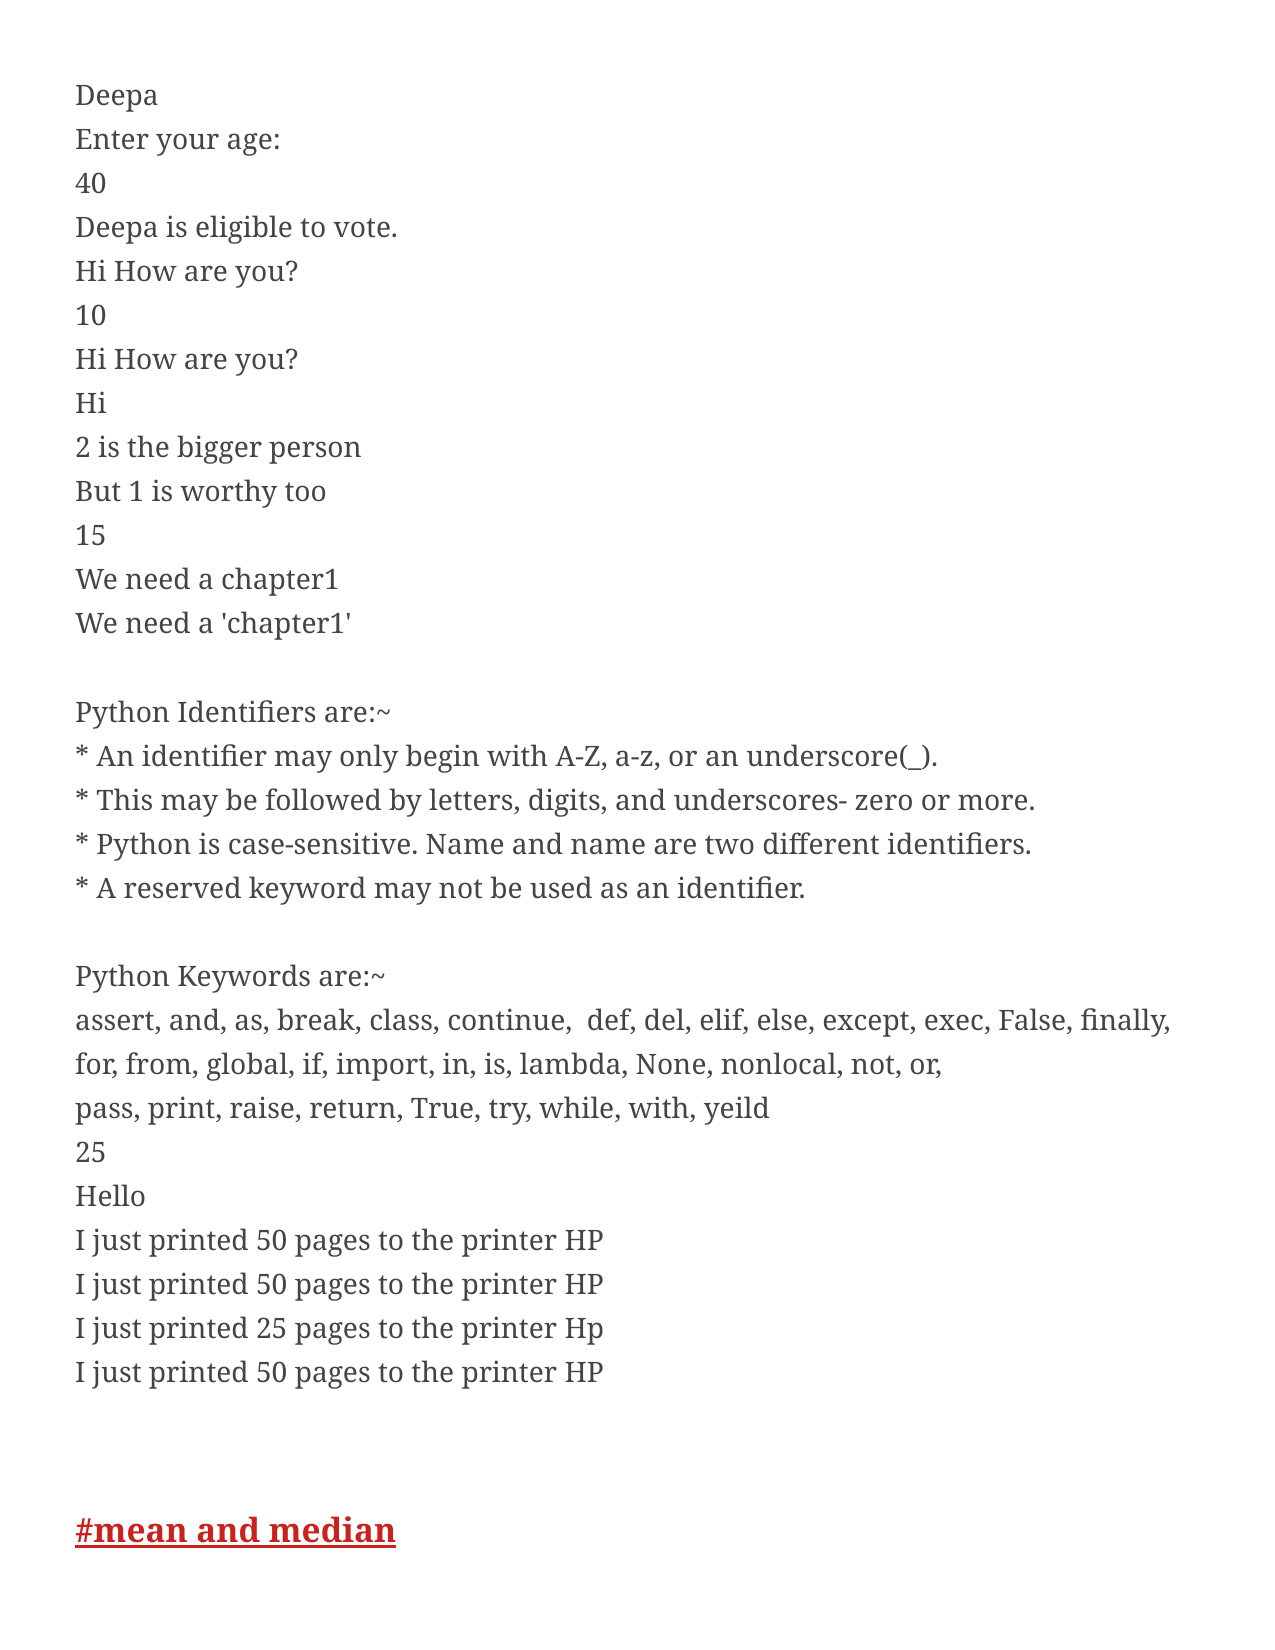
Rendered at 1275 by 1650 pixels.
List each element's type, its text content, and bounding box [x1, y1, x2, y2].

text #mean and median [75, 1507, 1200, 1552]
text Deepa Enter your age: 40 Deepa is eligible to vote. Hi How are you? 10 Hi How are you? Hi 2 is the bigger person But 1 is worthy too 15 We need a chapter1 We need a 'chapter1' Python Identifiers are:~ * An identifier may only begin with A-Z, a-z, or an underscore(_). * This may be followed by letters, digits, and underscores- zero or more. * Python is case-sensitive. Name and name are two different identifiers. * A reserved keyword may not be used as an identifier. Python Keywords are:~ assert, and, as, break, class, continue, def, del, elif, else, except, exec, False, finally, for, from, global, if, import, in, is, lambda, None, nonlocal, not, or, pass, print, raise, return, True, try, while, with, yeild 25 Hello I just printed 50 pages to the printer HP I just printed 50 pages to the printer HP I just printed 25 pages to the printer Hp I just printed 50 pages to the printer HP [75, 75, 1200, 1479]
